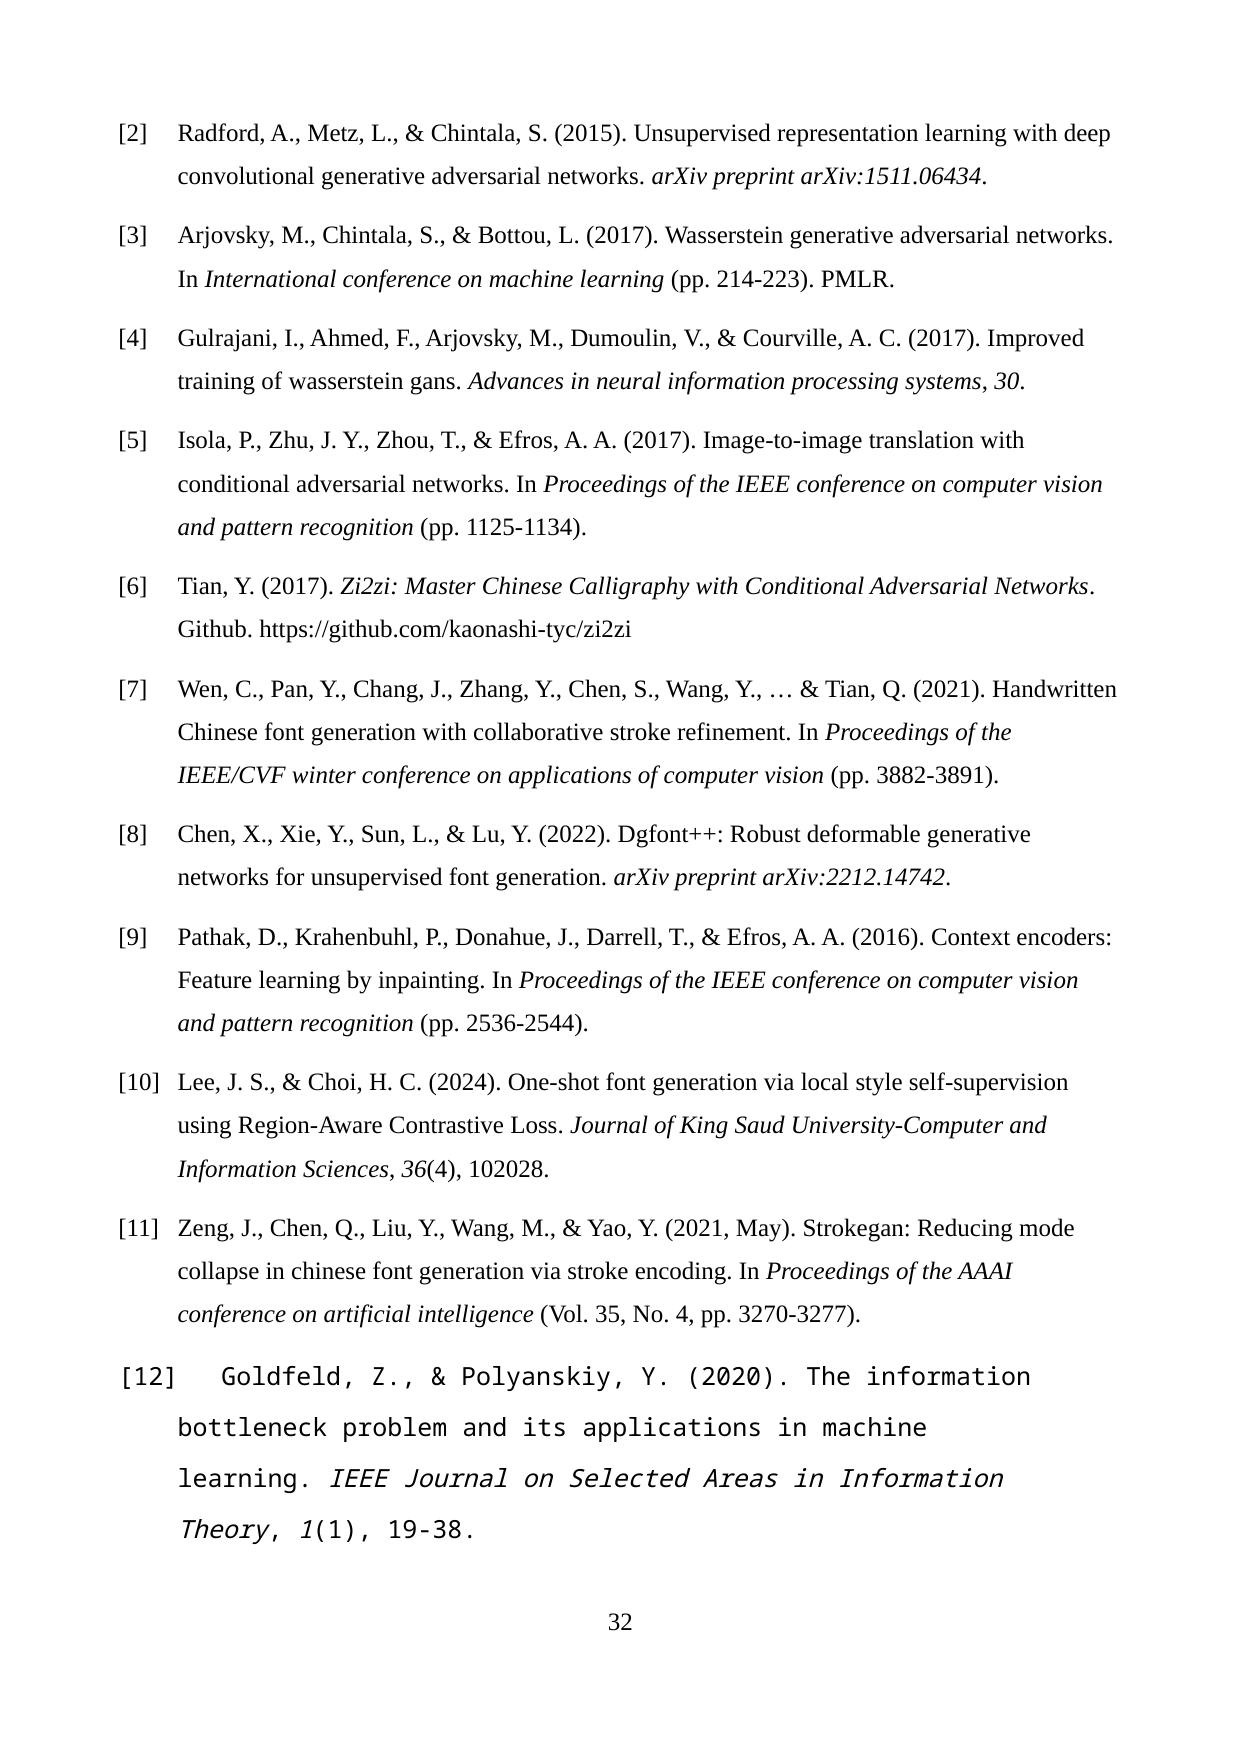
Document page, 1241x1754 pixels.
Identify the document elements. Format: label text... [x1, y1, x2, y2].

list Wen, C., Pan, Y., Chang, J., Zhang, Y., Chen, S., Wang, Y., … & Tian, Q. (2021). Handwritten Chinese font generation with collaborative stroke refinement. In Proceedings of the IEEE/CVF winter conference on applications of computer vision (pp. 3882-3891). [118, 674, 1122, 789]
list Lee, J. S., & Choi, H. C. (2024). One-shot font generation via local style self-supervision using Region-Aware Contrastive Loss. Journal of King Saud University-Computer and Information Sciences, 36(4), 102028. [118, 1067, 1122, 1182]
list Chen, X., Xie, Y., Sun, L., & Lu, Y. (2022). Dgfont++: Robust deformable generative networks for unsupervised font generation. arXiv preprint arXiv:2212.14742. [118, 819, 1122, 891]
list Tian, Y. (2017). Zi2zi: Master Chinese Calligraphy with Conditional Adversarial Networks. Github. https://github.com/kaonashi-tyc/zi2zi [118, 571, 1122, 643]
list Arjovsky, M., Chintala, S., & Bottou, L. (2017). Wasserstein generative adversarial networks. In International conference on machine learning (pp. 214-223). PMLR. [118, 221, 1122, 292]
list Zeng, J., Chen, Q., Liu, Y., Wang, M., & Yao, Y. (2021, May). Strokegan: Reducing mode collapse in chinese font generation via stroke encoding. In Proceedings of the AAAI conference on artificial intelligence (Vol. 35, No. 4, pp. 3270-3277). [118, 1213, 1122, 1328]
list Radford, A., Metz, L., & Chintala, S. (2015). Unsupervised representation learning with deep convolutional generative adversarial networks. arXiv preprint arXiv:1511.06434. [118, 118, 1122, 190]
list Gulrajani, I., Ahmed, F., Arjovsky, M., Dumoulin, V., & Courville, A. C. (2017). Improved training of wasserstein gans. Advances in neural information processing systems, 30. [118, 323, 1122, 395]
list Isola, P., Zhu, J. Y., Zhou, T., & Efros, A. A. (2017). Image-to-image translation with conditional adversarial networks. In Proceedings of the IEEE conference on computer vision and pattern recognition (pp. 1125-1134). [118, 426, 1122, 541]
list Pathak, D., Krahenbuhl, P., Donahue, J., Darrell, T., & Efros, A. A. (2016). Context encoders: Feature learning by inpainting. In Proceedings of the IEEE conference on computer vision and pattern recognition (pp. 2536-2544). [118, 922, 1122, 1037]
list Goldfeld, Z., & Polyanskiy, Y. (2020). The information bottleneck problem and its applications in machine learning. IEEE Journal on Selected Areas in Information Theory, 1(1), 19-38. [118, 1359, 1122, 1546]
